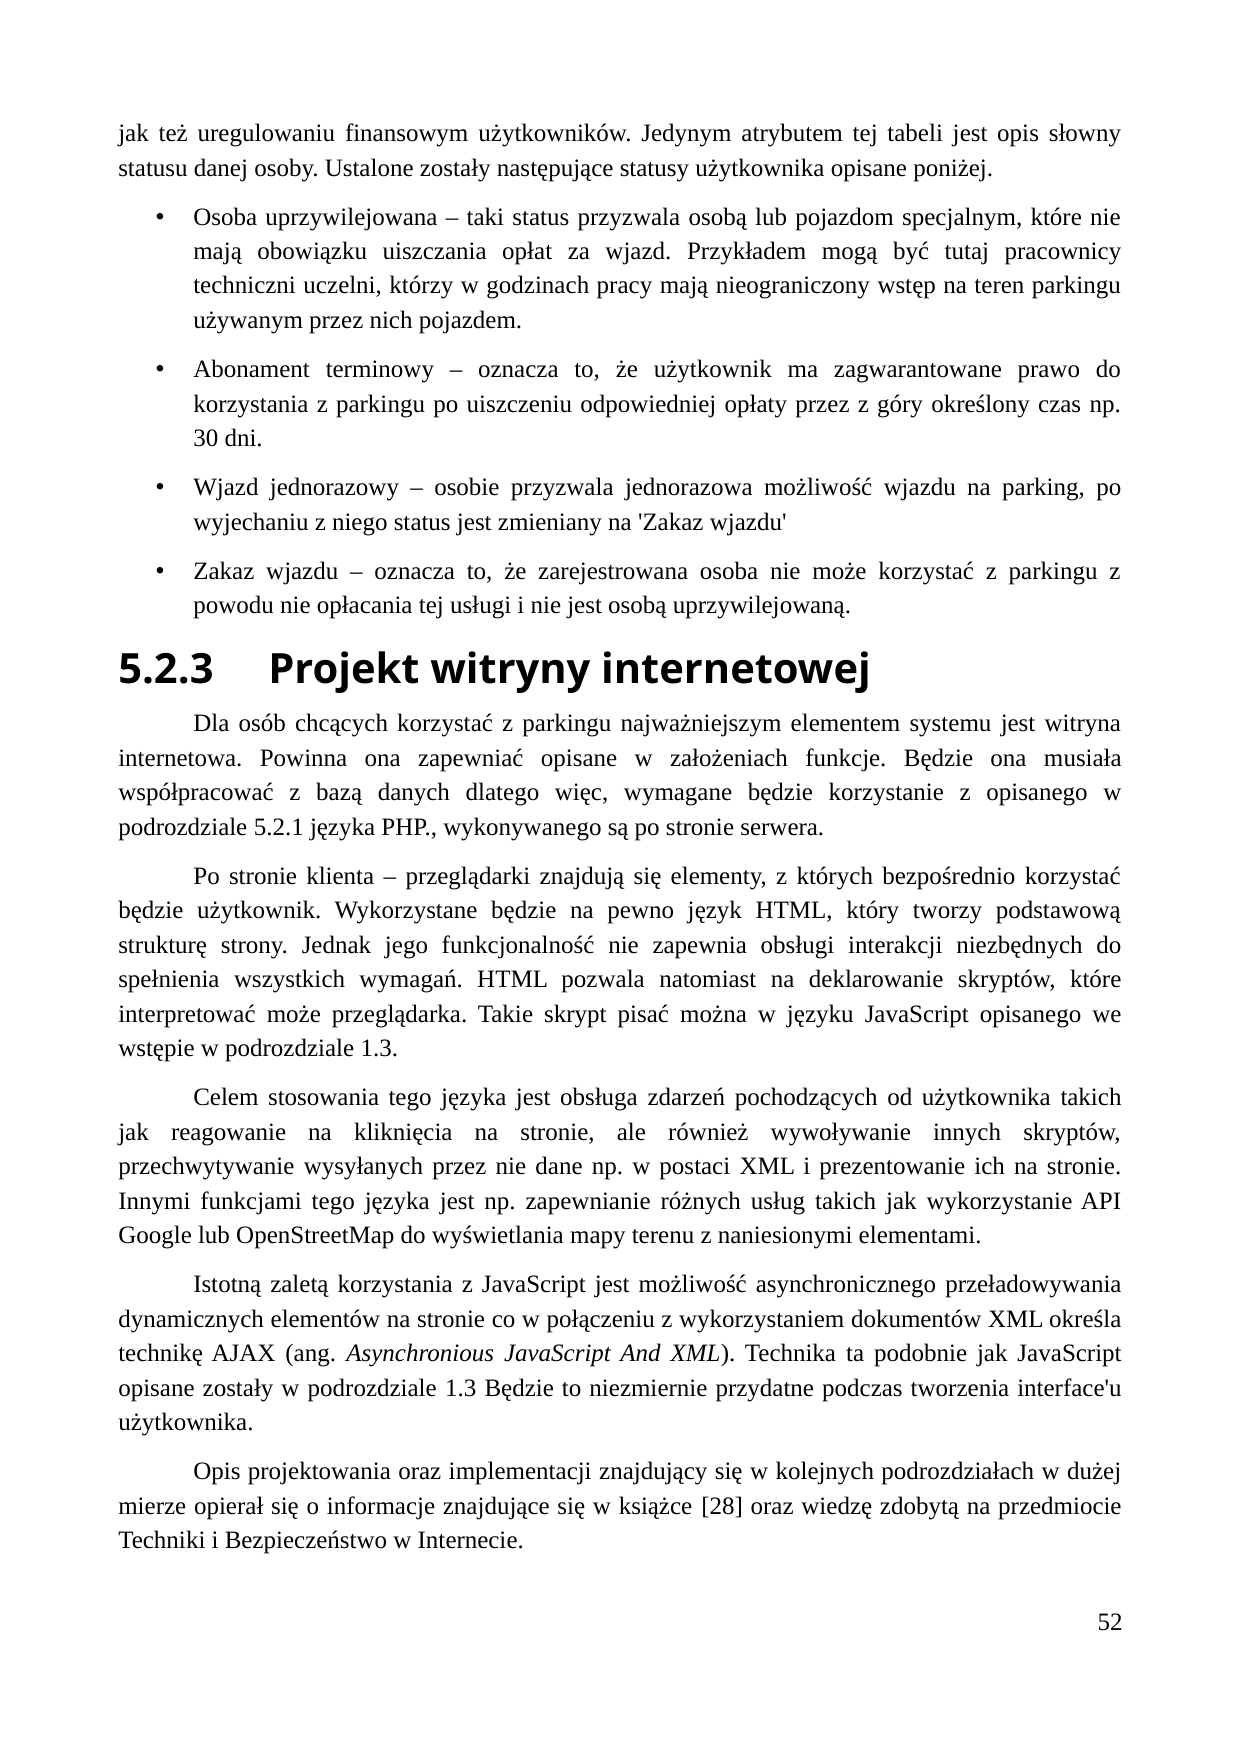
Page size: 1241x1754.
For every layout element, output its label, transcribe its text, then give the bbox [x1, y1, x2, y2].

subtitle Projekt witryny internetowej [118, 639, 1122, 696]
list Wjazd jednorazowy – osobie przyzwala jednorazowa możliwość wjazdu na parking, po wyjechaniu z niego status jest zmieniany na 'Zakaz wjazdu' [156, 472, 1122, 535]
list Abonament terminowy – oznacza to, że użytkownik ma zagwarantowane prawo do korzystania z parkingu po uiszczeniu odpowiedniej opłaty przez z góry określony czas np. 30 dni. [156, 354, 1122, 452]
text jak też uregulowaniu finansowym użytkowników. Jedynym atrybutem tej tabeli jest opis słowny statusu danej osoby. Ustalone zostały następujące statusy użytkownika opisane poniżej. [118, 118, 1122, 181]
list Osoba uprzywilejowana – taki status przyzwala osobą lub pojazdom specjalnym, które nie mają obowiązku uiszczania opłat za wjazd. Przykładem mogą być tutaj pracownicy techniczni uczelni, którzy w godzinach pracy mają nieograniczony wstęp na teren parkingu używanym przez nich pojazdem. [156, 202, 1122, 334]
text Celem stosowania tego języka jest obsługa zdarzeń pochodzących od użytkownika takich jak reagowanie na kliknięcia na stronie, ale również wywoływanie innych skryptów, przechwytywanie wysyłanych przez nie dane np. w postaci XML i prezentowanie ich na stronie. Innymi funkcjami tego języka jest np. zapewnianie różnych usług takich jak wykorzystanie API Google lub OpenStreetMap do wyświetlania mapy terenu z naniesionymi elementami. [118, 1082, 1122, 1249]
text Istotną zaletą korzystania z JavaScript jest możliwość asynchronicznego przeładowywania dynamicznych elementów na stronie co w połączeniu z wykorzystaniem dokumentów XML określa technikę AJAX (ang. Asynchronious JavaScript And XML). Technika ta podobnie jak JavaScript opisane zostały w podrozdziale 1.3 Będzie to niezmiernie przydatne podczas tworzenia interface'u użytkownika. [118, 1269, 1122, 1436]
list Zakaz wjazdu – oznacza to, że zarejestrowana osoba nie może korzystać z parkingu z powodu nie opłacania tej usługi i nie jest osobą uprzywilejowaną. [156, 556, 1122, 619]
text Po stronie klienta – przeglądarki znajdują się elementy, z których bezpośrednio korzystać będzie użytkownik. Wykorzystane będzie na pewno język HTML, który tworzy podstawową strukturę strony. Jednak jego funkcjonalność nie zapewnia obsługi interakcji niezbędnych do spełnienia wszystkich wymagań. HTML pozwala natomiast na deklarowanie skryptów, które interpretować może przeglądarka. Takie skrypt pisać można w języku JavaScript opisanego we wstępie w podrozdziale 1.3. [118, 861, 1122, 1062]
text Dla osób chcących korzystać z parkingu najważniejszym elementem systemu jest witryna internetowa. Powinna ona zapewniać opisane w założeniach funkcje. Będzie ona musiała współpracować z bazą danych dlatego więc, wymagane będzie korzystanie z opisanego w podrozdziale 5.2.1 języka PHP., wykonywanego są po stronie serwera. [118, 708, 1122, 841]
text Opis projektowania oraz implementacji znajdujący się w kolejnych podrozdziałach w dużej mierze opierał się o informacje znajdujące się w książce [28] oraz wiedzę zdobytą na przedmiocie Techniki i Bezpieczeństwo w Internecie. [118, 1456, 1122, 1554]
